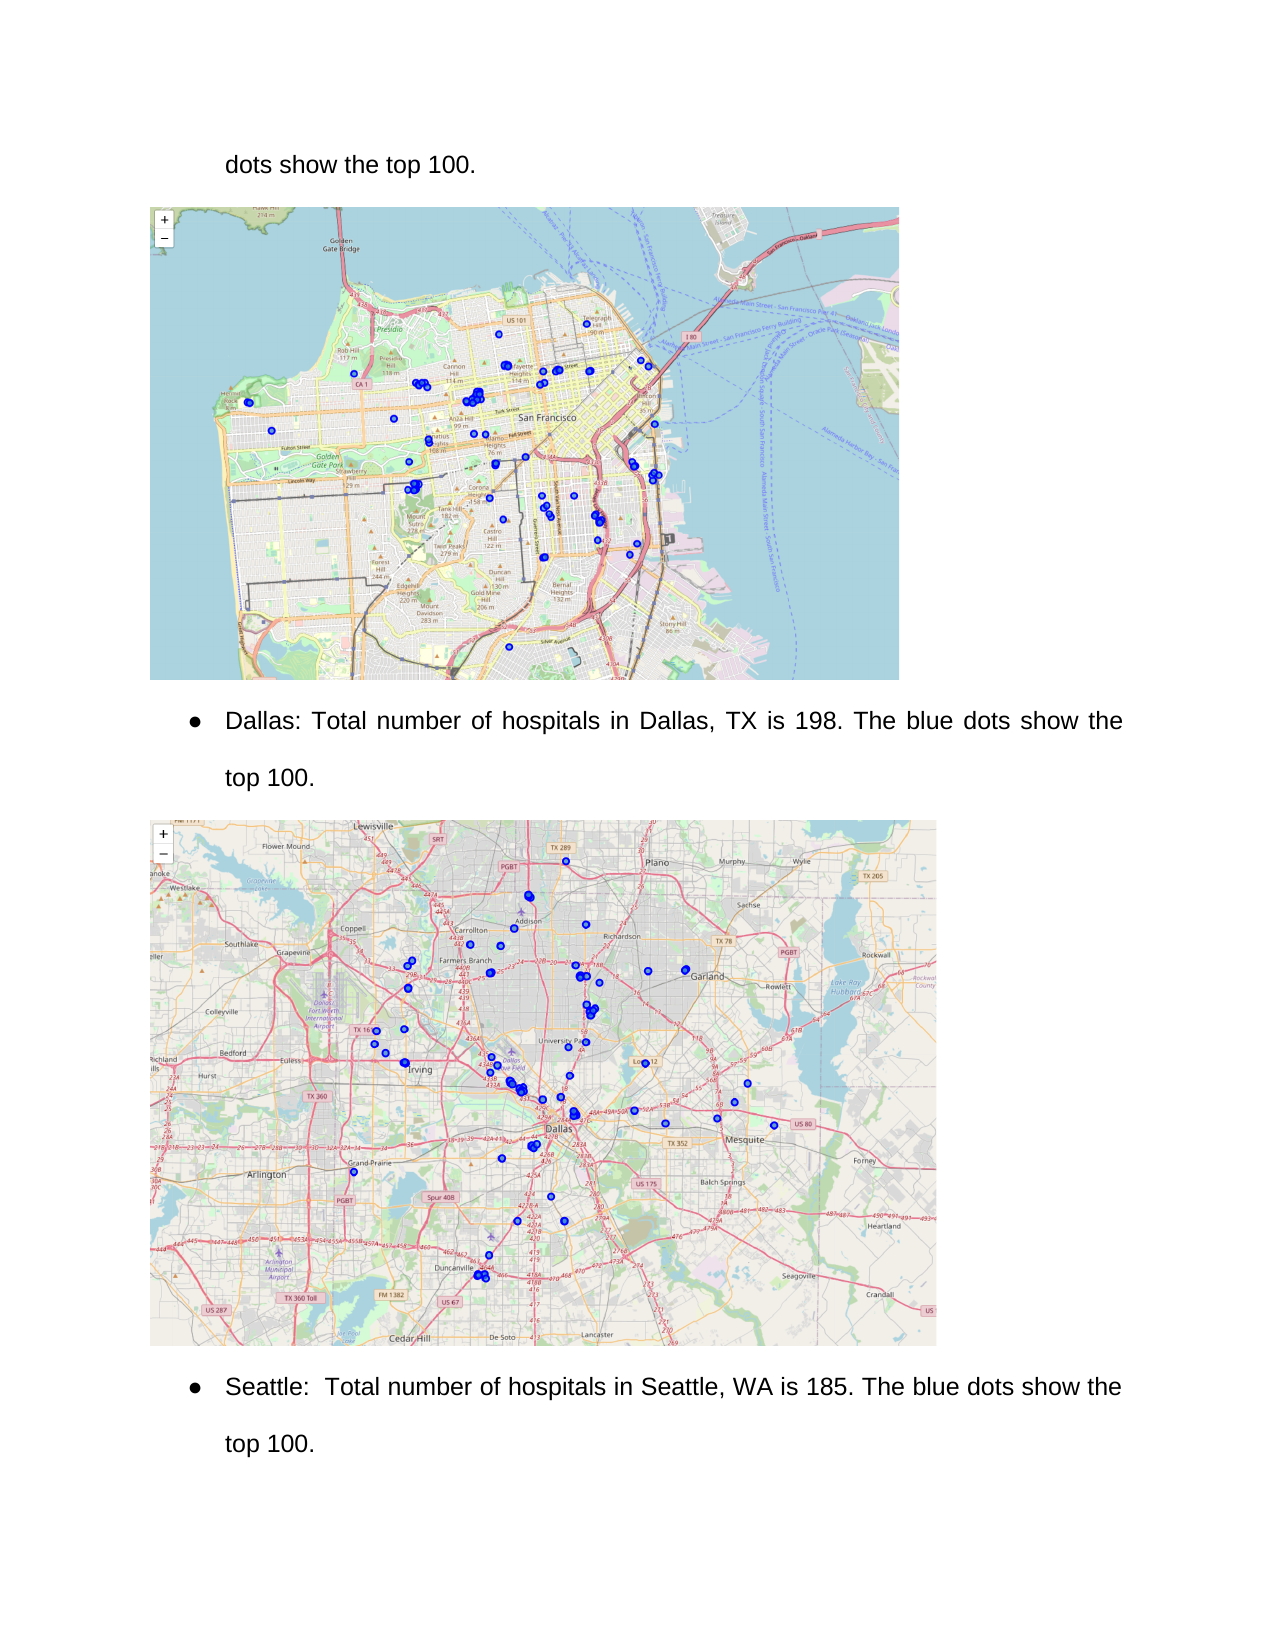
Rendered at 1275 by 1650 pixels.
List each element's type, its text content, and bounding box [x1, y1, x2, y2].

list Dallas: Total number of hospitals in Dallas, TX is 198. The blue dots show the top 100. [187, 706, 1125, 792]
picture [150, 207, 900, 680]
list Seattle: Total number of hospitals in Seattle, WA is 185. The blue dots show the top 100. [187, 1371, 1125, 1458]
list dots show the top 100. [187, 150, 1125, 179]
picture [150, 820, 937, 1346]
